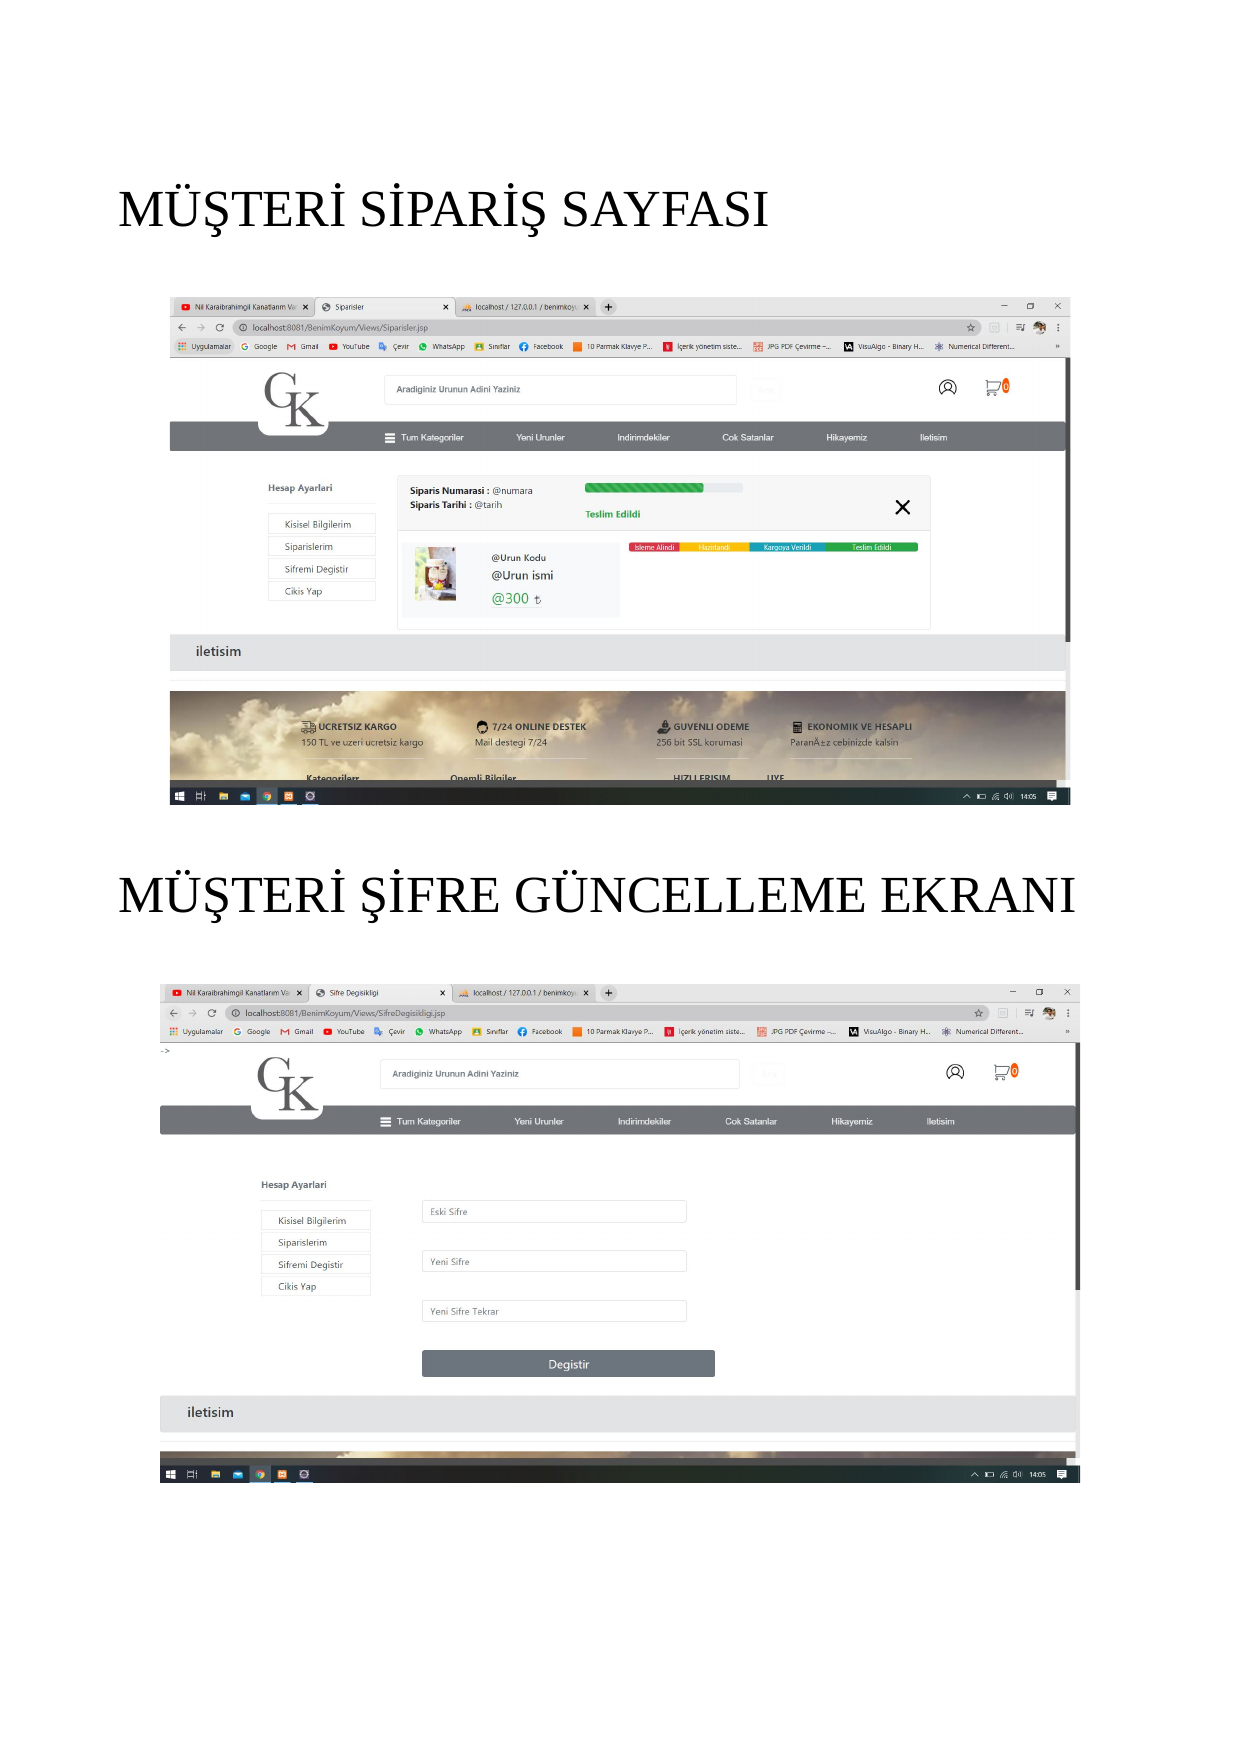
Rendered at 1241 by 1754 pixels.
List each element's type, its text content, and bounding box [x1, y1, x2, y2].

text MÜŞTERİ SİPARİŞ SAYFASI [118, 178, 1122, 238]
text MÜŞTERİ ŞİFRE GÜNCELLEME EKRANI [118, 864, 1122, 924]
picture [169, 297, 1071, 805]
picture [160, 984, 1081, 1483]
